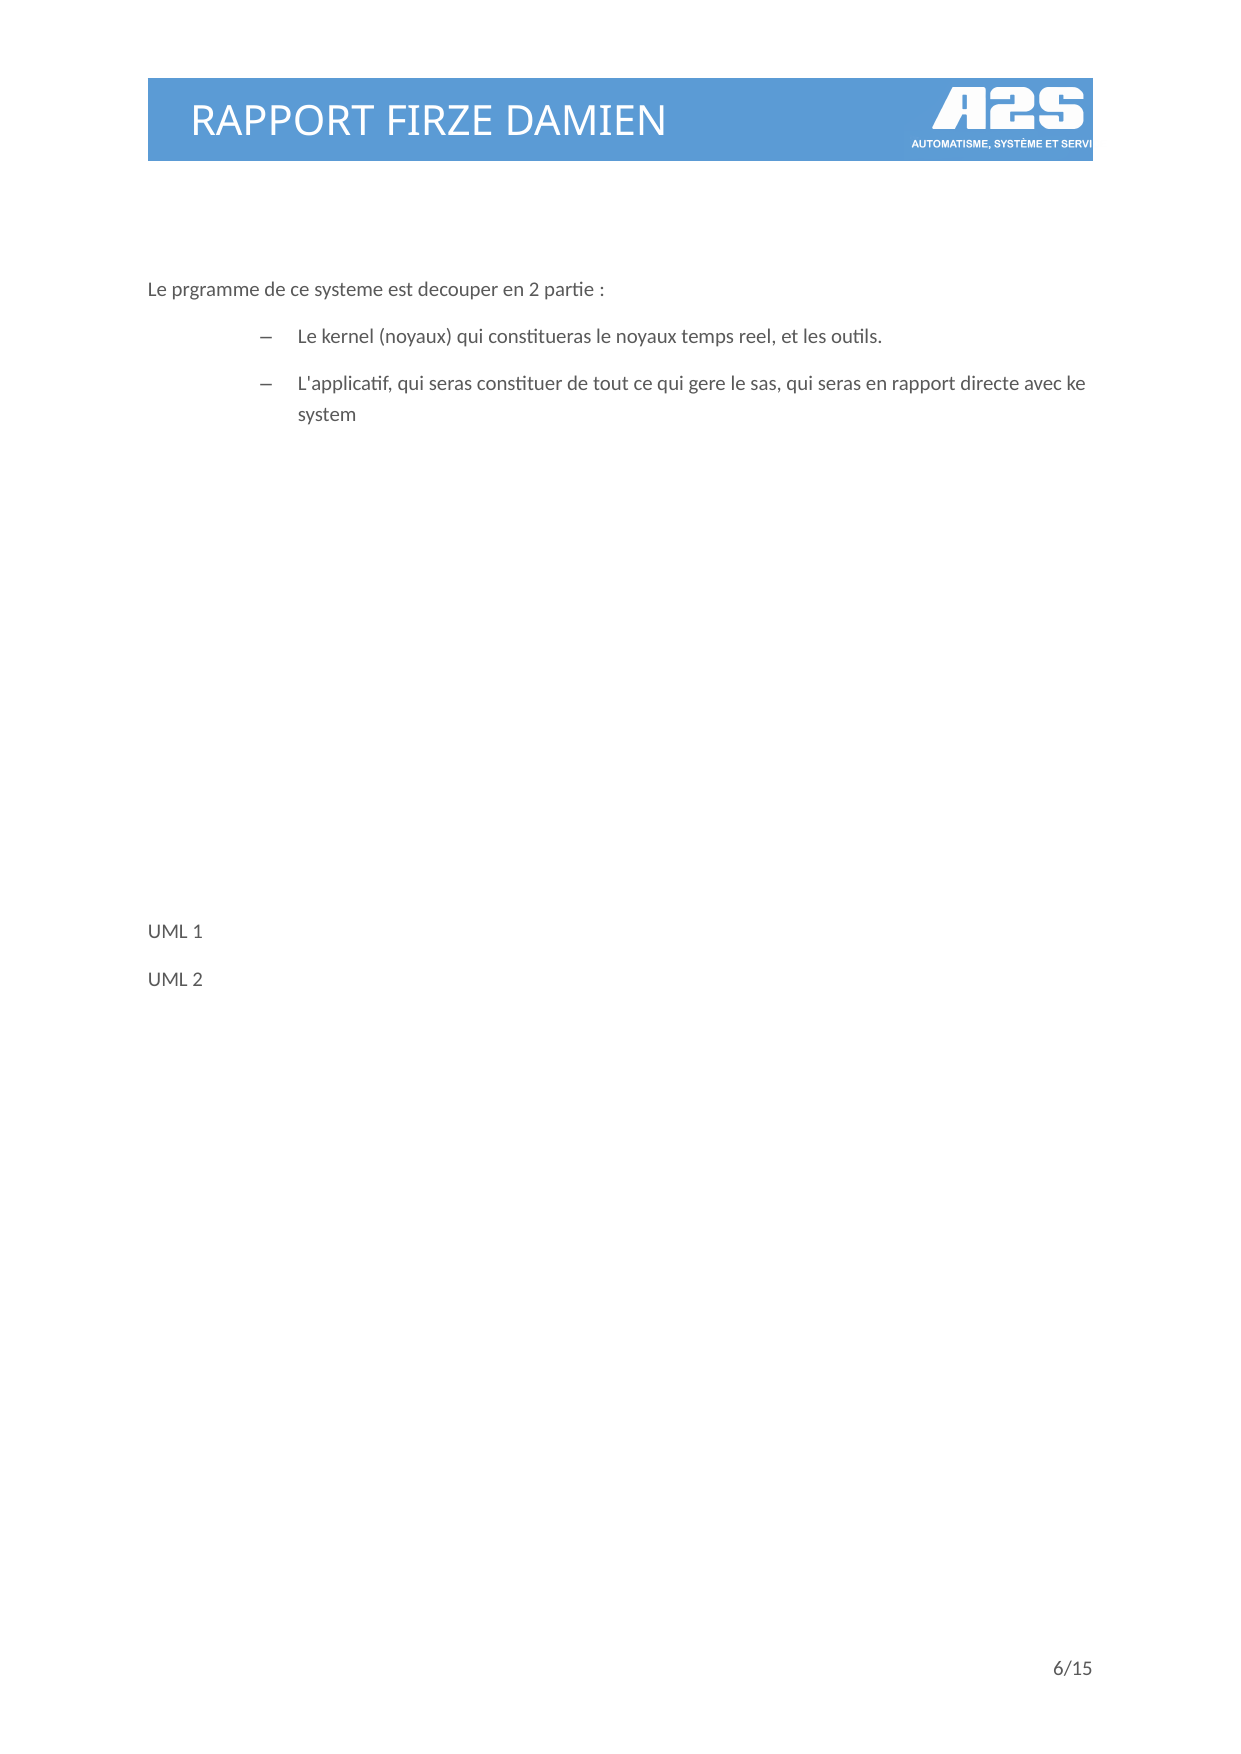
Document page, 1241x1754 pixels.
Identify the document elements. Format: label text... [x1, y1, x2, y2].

text UML 1 [148, 919, 1093, 944]
text Le prgramme de ce systeme est decouper en 2 partie : [148, 276, 1093, 302]
list Le kernel (noyaux) qui constitueras le noyaux temps reel, et les outils. [260, 323, 1093, 349]
picture [903, 55, 1115, 188]
text UML 2 [148, 966, 1093, 991]
picture [903, 79, 1092, 160]
list L'applicatif, qui seras constituer de tout ce qui gere le sas, qui seras en rapport directe avec ke system [260, 370, 1093, 426]
